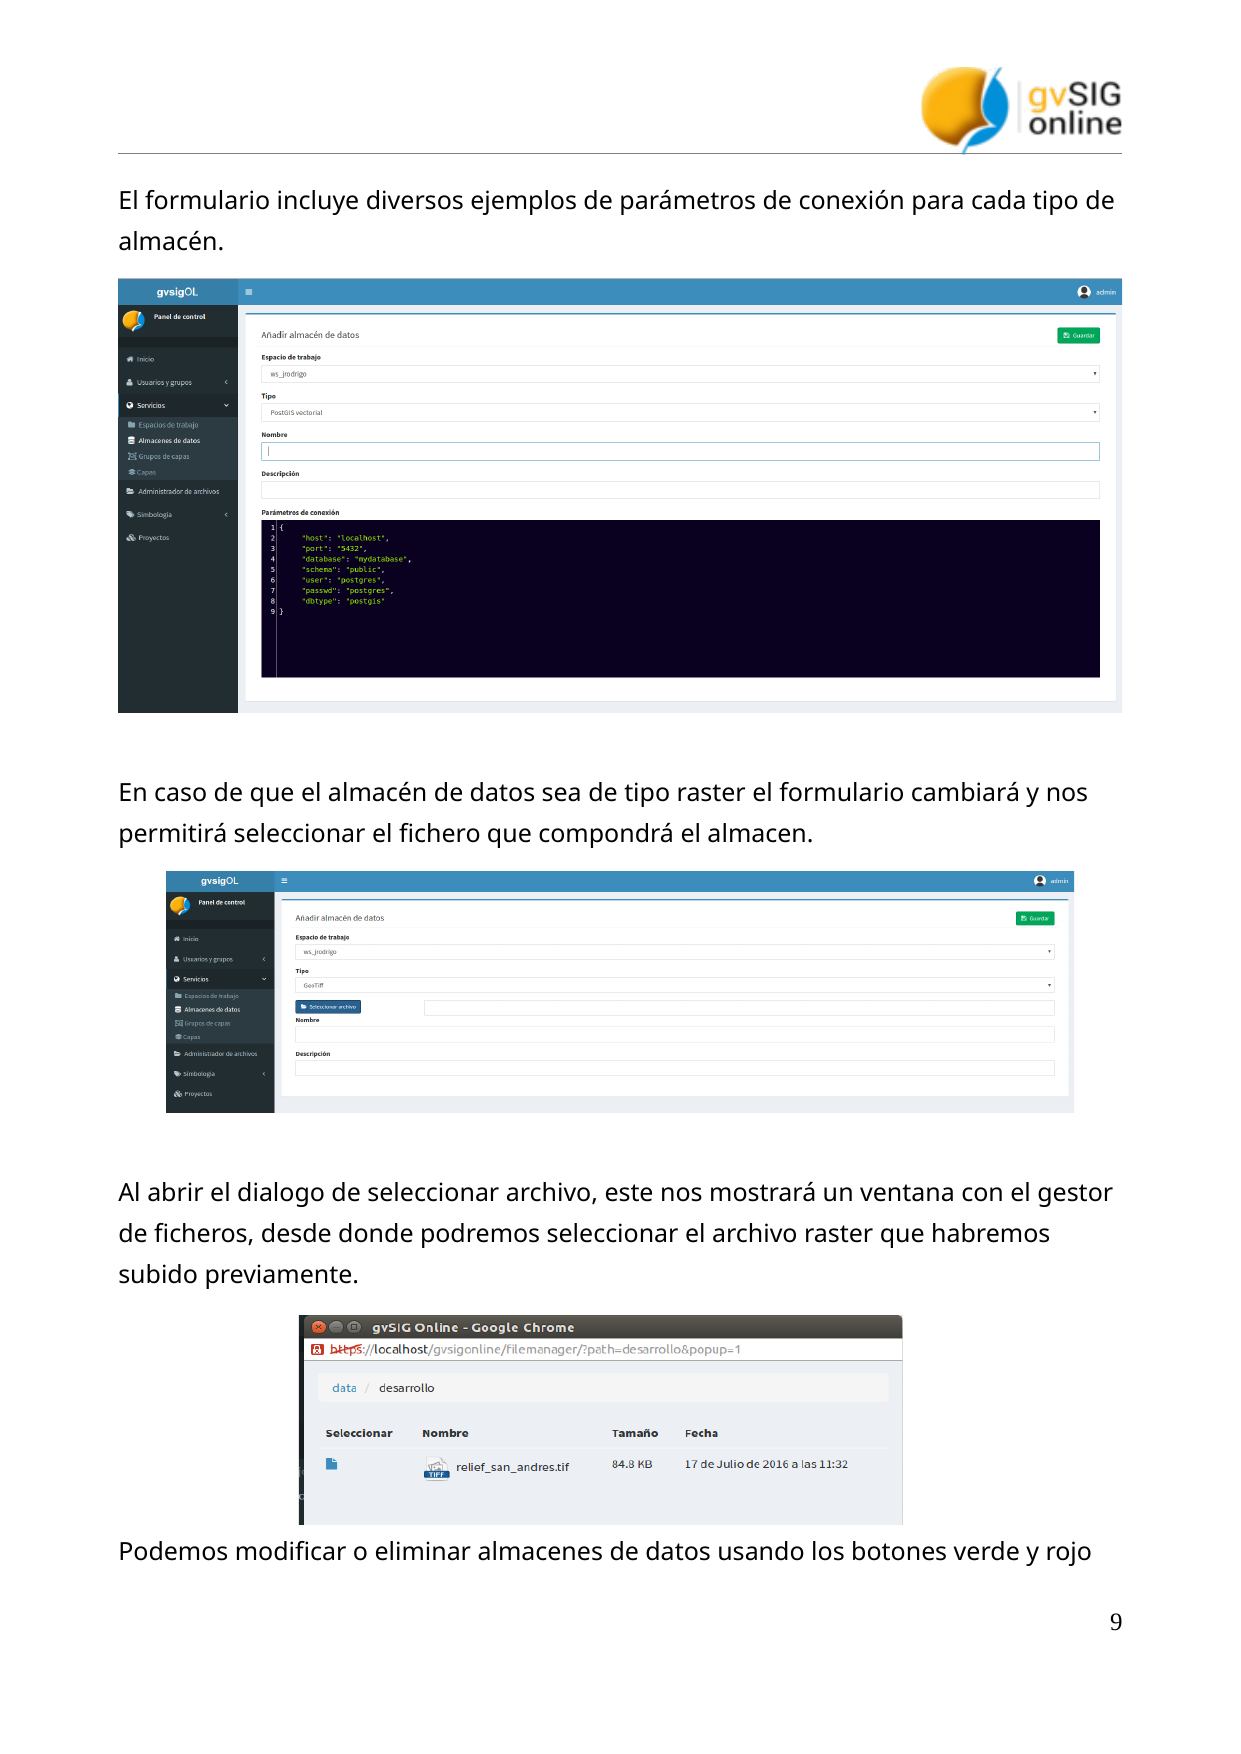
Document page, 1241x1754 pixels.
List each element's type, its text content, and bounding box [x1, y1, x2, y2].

text El formulario incluye diversos ejemplos de parámetros de conexión para cada tipo de almacén. [118, 182, 1122, 257]
picture [921, 67, 1122, 155]
picture [166, 871, 1075, 1113]
text Al abrir el dialogo de seleccionar archivo, este nos mostrará un ventana con el gestor de ficheros, desde donde podremos seleccionar el archivo raster que habremos subido previamente. [118, 1175, 1122, 1291]
picture [118, 278, 1123, 713]
text Podemos modificar o eliminar almacenes de datos usando los botones verde y rojo [118, 1534, 1122, 1568]
picture [298, 1315, 903, 1525]
text En caso de que el almacén de datos sea de tipo raster el formulario cambiará y nos permitirá seleccionar el fichero que compondrá el almacen. [118, 775, 1122, 850]
